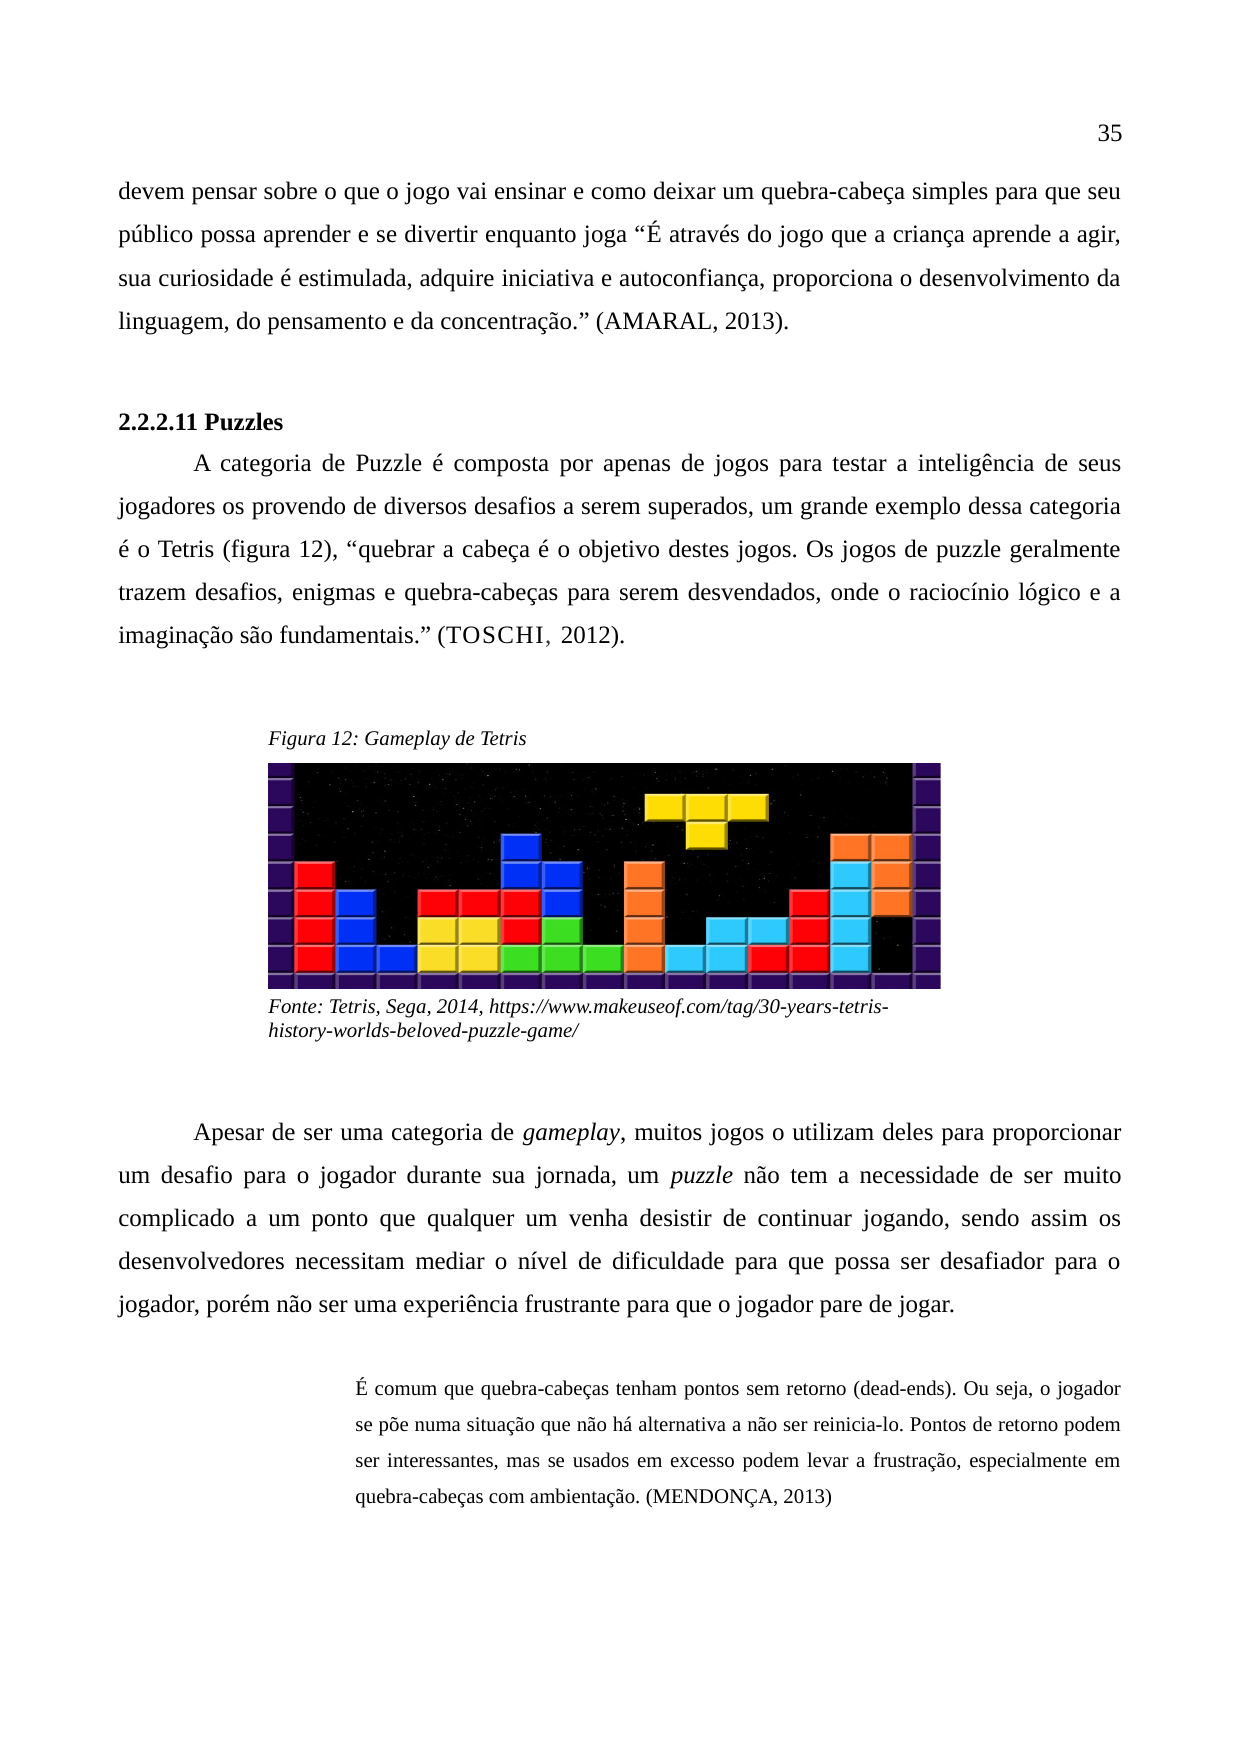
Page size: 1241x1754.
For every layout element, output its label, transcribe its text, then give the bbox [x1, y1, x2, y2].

text [268, 1042, 941, 1059]
picture [268, 763, 941, 989]
subtitle 2.2.2.11 Puzzles [118, 407, 1122, 435]
text A categoria de Puzzle é composta por apenas de jogos para testar a inteligência de seus jogadores os provendo de diversos desafios a serem superados, um grande exemplo dessa categoria é o Tetris (figura 12), “quebrar a cabeça é o objetivo destes jogos. Os jogos de puzzle geralmente trazem desafios, enigmas e quebra-cabeças para serem desvendados, onde o raciocínio lógico e a imaginação são fundamentais.” (TOSCHI, 2012). [118, 448, 1122, 649]
text devem pensar sobre o que o jogo vai ensinar e como deixar um quebra-cabeça simples para que seu público possa aprender e se divertir enquanto joga “É através do jogo que a criança aprende a agir, sua curiosidade é estimulada, adquire iniciativa e autoconfiança, proporciona o desenvolvimento da linguagem, do pensamento e da concentração.” (AMARAL, 2013). [118, 176, 1122, 334]
text Apesar de ser uma categoria de gameplay, muitos jogos o utilizam deles para proporcionar um desafio para o jogador durante sua jornada, um puzzle não tem a necessidade de ser muito complicado a um ponto que qualquer um venha desistir de continuar jogando, sendo assim os desenvolvedores necessitam mediar o nível de dificuldade para que possa ser desafiador para o jogador, porém não ser uma experiência frustrante para que o jogador pare de jogar. [118, 1117, 1122, 1318]
text É comum que quebra-cabeças tenham pontos sem retorno (dead-ends). Ou seja, o jogador se põe numa situação que não há alternativa a não ser reinicia-lo. Pontos de retorno podem ser interessantes, mas se usados em excesso podem levar a frustração, especialmente em quebra-cabeças com ambientação. (MENDONÇA, 2013) [355, 1376, 1122, 1508]
text Figura 12: Gameplay de Tetris [268, 722, 941, 763]
text Fonte: Tetris, Sega, 2014, https://www.makeuseof.com/tag/30-years-tetris-history-worlds-beloved-puzzle-game/ [268, 989, 941, 1042]
